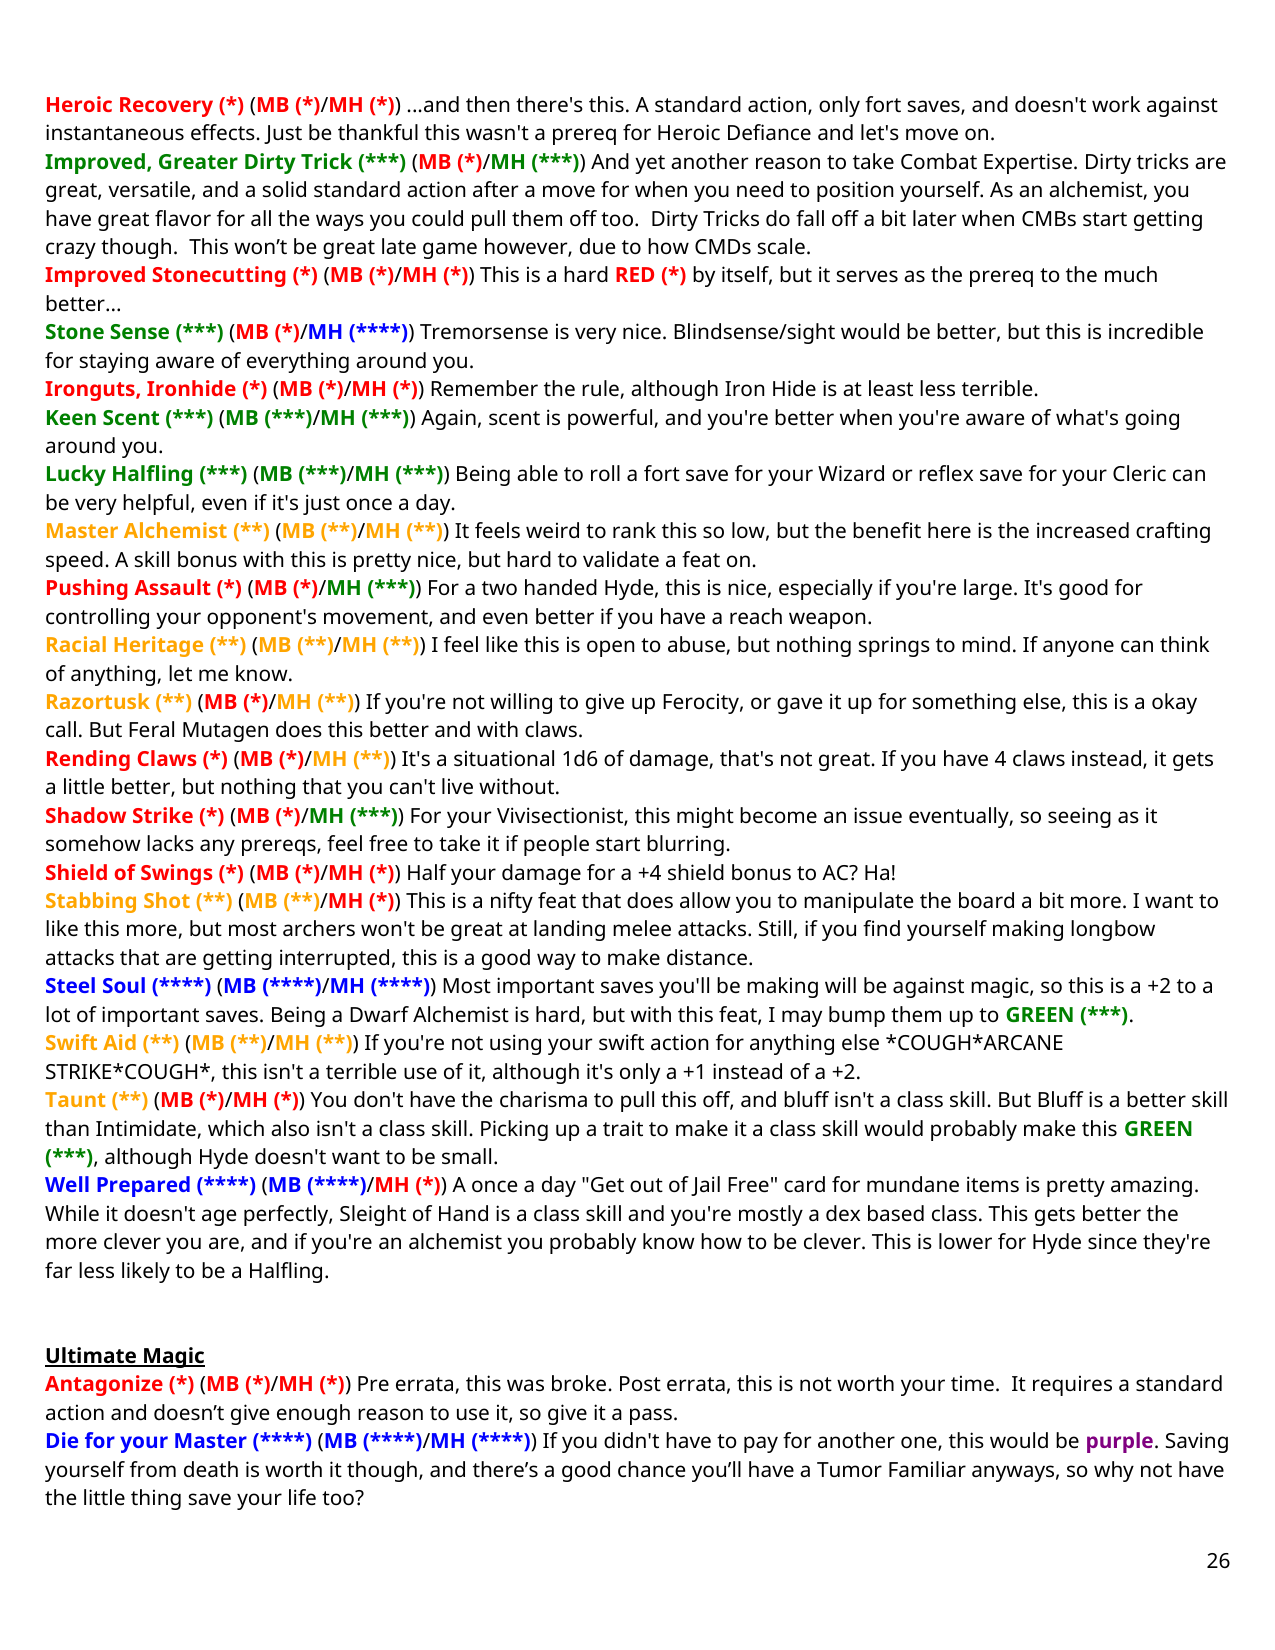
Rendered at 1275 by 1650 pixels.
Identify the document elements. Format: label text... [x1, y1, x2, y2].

text Heroic Recovery (*) (MB (*)/MH (*)) ...and then there's this. A standard action, only fort saves, and doesn't work against instantaneous effects. Just be thankful this wasn't a prereq for Heroic Defiance and let's move on. [45, 90, 1230, 147]
text Shield of Swings (*) (MB (*)/MH (*)) Half your damage for a +4 shield bonus to AC? Ha! [45, 858, 1230, 886]
text Steel Soul (****) (MB (****)/MH (****)) Most important saves you'll be making will be against magic, so this is a +2 to a lot of important saves. Being a Dwarf Alchemist is hard, but with this feat, I may bump them up to GREEN (***). [45, 971, 1230, 1028]
text Master Alchemist (**) (MB (**)/MH (**)) It feels weird to rank this so low, but the benefit here is the increased crafting speed. A skill bonus with this is pretty nice, but hard to validate a feat on. [45, 516, 1230, 573]
text Lucky Halfling (***) (MB (***)/MH (***)) Being able to roll a fort save for your Wizard or reflex save for your Cleric can be very helpful, even if it's just once a day. [45, 459, 1230, 516]
text Racial Heritage (**) (MB (**)/MH (**)) I feel like this is open to abuse, but nothing springs to mind. If anyone can think of anything, let me know. [45, 630, 1230, 687]
text Razortusk (**) (MB (*)/MH (**)) If you're not willing to give up Ferocity, or gave it up for something else, this is a okay call. But Feral Mutagen does this better and with claws. [45, 687, 1230, 744]
text Ironguts, Ironhide (*) (MB (*)/MH (*)) Remember the rule, although Iron Hide is at least less terrible. [45, 374, 1230, 403]
text Improved Stonecutting (*) (MB (*)/MH (*)) This is a hard RED (*) by itself, but it serves as the prereq to the much better... [45, 261, 1230, 317]
text Ultimate Magic [45, 1341, 1230, 1369]
text Swift Aid (**) (MB (**)/MH (**)) If you're not using your swift action for anything else *COUGH*ARCANE STRIKE*COUGH*, this isn't a terrible use of it, although it's only a +1 instead of a +2. [45, 1028, 1230, 1085]
text Improved, Greater Dirty Trick (***) (MB (*)/MH (***)) And yet another reason to take Combat Expertise. Dirty tricks are great, versatile, and a solid standard action after a move for when you need to position yourself. As an alchemist, you have great flavor for all the ways you could pull them off too. Dirty Tricks do fall off a bit later when CMBs start getting crazy though. This won’t be great late game however, due to how CMDs scale. [45, 147, 1230, 261]
text Stone Sense (***) (MB (*)/MH (****)) Tremorsense is very nice. Blindsense/sight would be better, but this is incredible for staying aware of everything around you. [45, 317, 1230, 374]
text Keen Scent (***) (MB (***)/MH (***)) Again, scent is powerful, and you're better when you're aware of what's going around you. [45, 403, 1230, 459]
text Shadow Strike (*) (MB (*)/MH (***)) For your Vivisectionist, this might become an issue eventually, so seeing as it somehow lacks any prereqs, feel free to take it if people start blurring. [45, 801, 1230, 858]
text Die for your Master (****) (MB (****)/MH (****)) If you didn't have to pay for another one, this would be purple. Saving yourself from death is worth it though, and there’s a good chance you’ll have a Tumor Familiar anyways, so why not have the little thing save your life too? [45, 1426, 1230, 1512]
text Pushing Assault (*) (MB (*)/MH (***)) For a two handed Hyde, this is nice, especially if you're large. It's good for controlling your opponent's movement, and even better if you have a reach weapon. [45, 573, 1230, 630]
text Taunt (**) (MB (*)/MH (*)) You don't have the charisma to pull this off, and bluff isn't a class skill. But Bluff is a better skill than Intimidate, which also isn't a class skill. Picking up a trait to make it a class skill would probably make this GREEN (***), although Hyde doesn't want to be small. [45, 1085, 1230, 1171]
text Antagonize (*) (MB (*)/MH (*)) Pre errata, this was broke. Post errata, this is not worth your time. It requires a standard action and doesn’t give enough reason to use it, so give it a pass. [45, 1369, 1230, 1426]
text Well Prepared (****) (MB (****)/MH (*)) A once a day "Get out of Jail Free" card for mundane items is pretty amazing. While it doesn't age perfectly, Sleight of Hand is a class skill and you're mostly a dex based class. This gets better the more clever you are, and if you're an alchemist you probably know how to be clever. This is lower for Hyde since they're far less likely to be a Halfling. [45, 1171, 1230, 1284]
text Stabbing Shot (**) (MB (**)/MH (*)) This is a nifty feat that does allow you to manipulate the board a bit more. I want to like this more, but most archers won't be great at landing melee attacks. Still, if you find yourself making longbow attacks that are getting interrupted, this is a good way to make distance. [45, 886, 1230, 971]
text Rending Claws (*) (MB (*)/MH (**)) It's a situational 1d6 of damage, that's not great. If you have 4 claws instead, it gets a little better, but nothing that you can't live without. [45, 744, 1230, 801]
